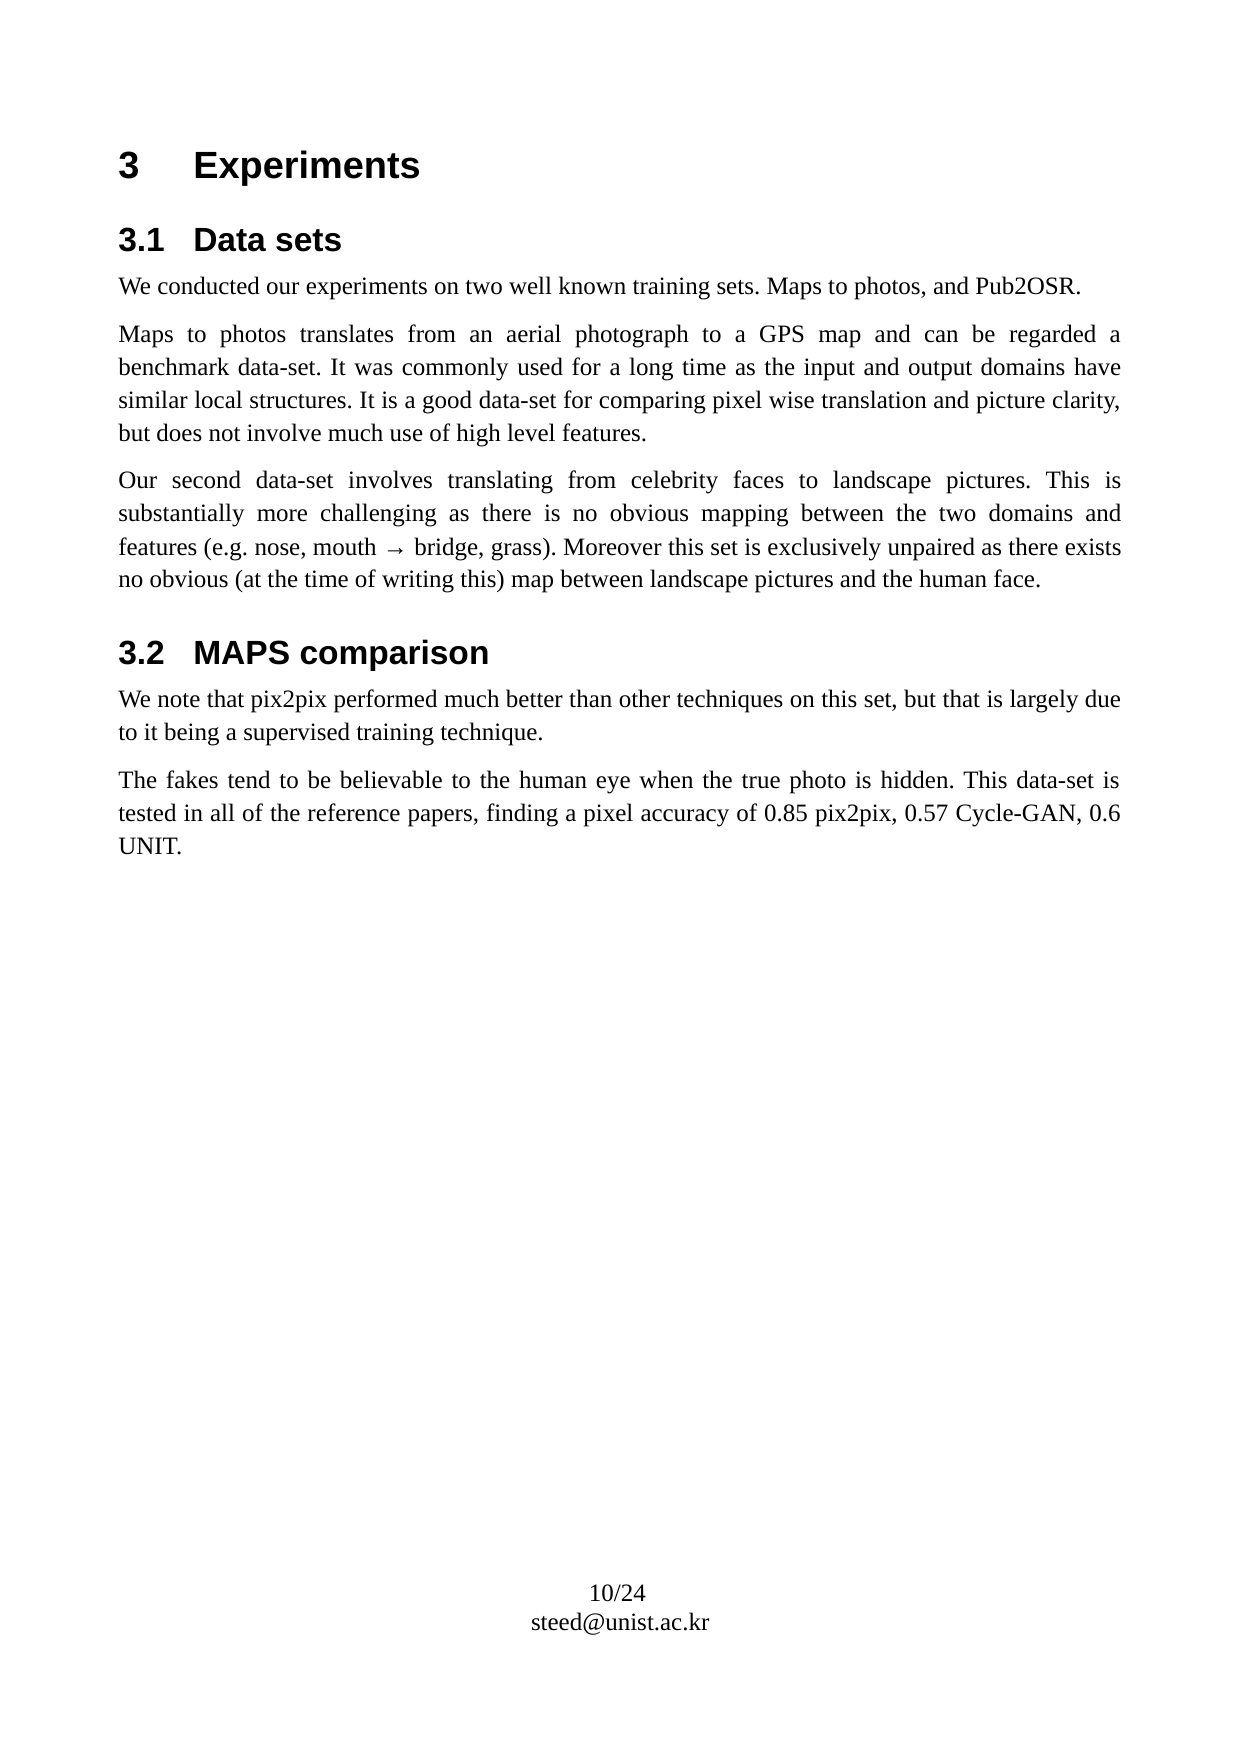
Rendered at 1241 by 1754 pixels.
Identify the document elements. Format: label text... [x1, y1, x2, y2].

text We conducted our experiments on two well known training sets. Maps to photos, and Pub2OSR. [118, 271, 1122, 300]
subtitle Experiments [118, 143, 1122, 187]
subtitle Data sets [118, 220, 1122, 259]
text The fakes tend to be believable to the human eye when the true photo is hidden. This data-set is tested in all of the reference papers, finding a pixel accuracy of 0.85 pix2pix, 0.57 Cycle-GAN, 0.6 UNIT. [118, 765, 1122, 859]
text Maps to photos translates from an aerial photograph to a GPS map and can be regarded a benchmark data-set. It was commonly used for a long time as the input and output domains have similar local structures. It is a good data-set for comparing pixel wise translation and picture clarity, but does not involve much use of high level features. [118, 319, 1122, 447]
subtitle MAPS comparison [118, 633, 1122, 672]
text We note that pix2pix performed much better than other techniques on this set, but that is largely due to it being a supervised training technique. [118, 684, 1122, 746]
text Our second data-set involves translating from celebrity faces to landscape pictures. This is substantially more challenging as there is no obvious mapping between the two domains and features (e.g. nose, mouth → bridge, grass). Moreover this set is exclusively unpaired as there exists no obvious (at the time of writing this) map between landscape pictures and the human face. [118, 466, 1122, 593]
